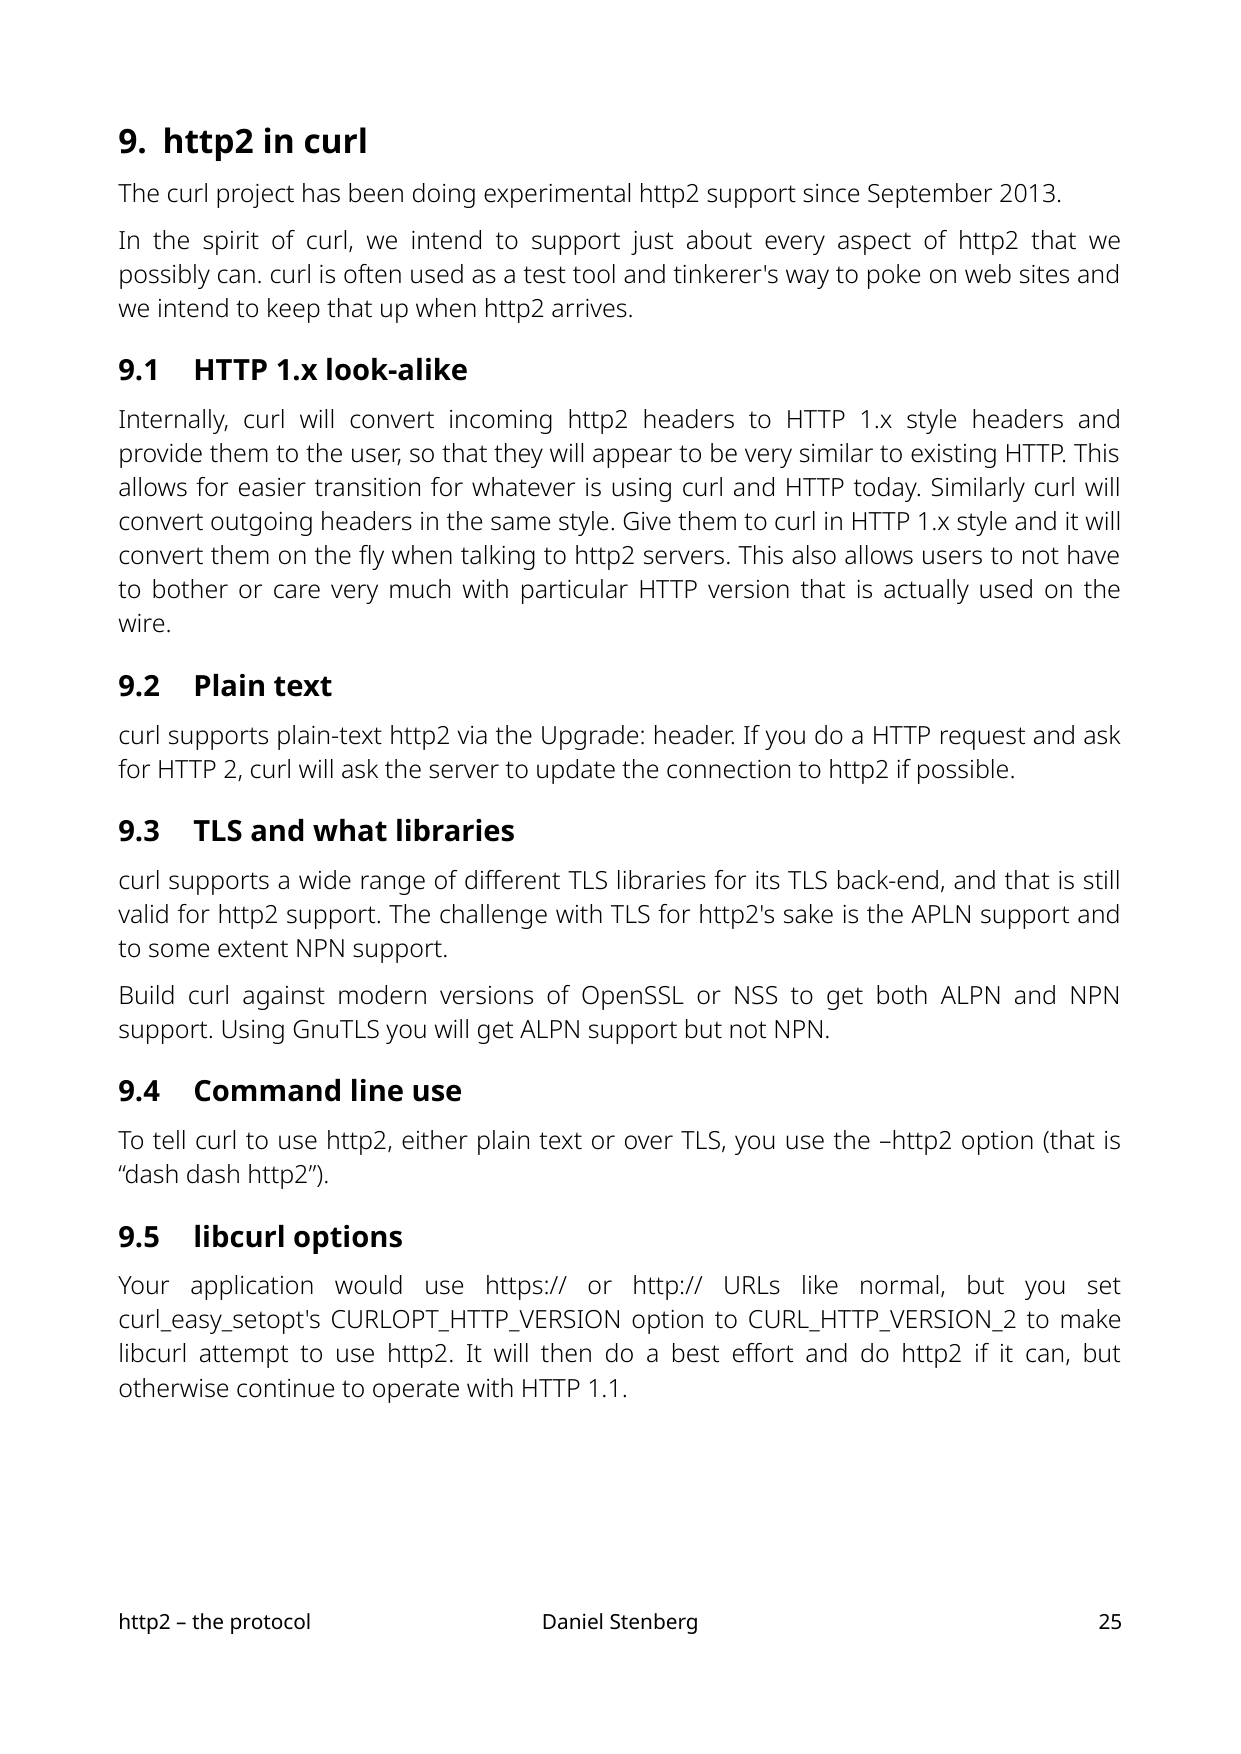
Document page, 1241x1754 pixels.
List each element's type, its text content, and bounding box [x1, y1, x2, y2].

text Your application would use https:// or http:// URLs like normal, but you set curl_easy_setopt's CURLOPT_HTTP_VERSION option to CURL_HTTP_VERSION_2 to make libcurl attempt to use http2. It will then do a best effort and do http2 if it can, but otherwise continue to operate with HTTP 1.1. [118, 1268, 1122, 1404]
subtitle Command line use [118, 1071, 1122, 1110]
subtitle Plain text [118, 665, 1122, 705]
subtitle TLS and what libraries [118, 811, 1122, 850]
text Build curl against modern versions of OpenSSL or NSS to get both ALPN and NPN support. Using GnuTLS you will get ALPN support but not NPN. [118, 977, 1122, 1046]
text To tell curl to use http2, either plain text or over TLS, you use the –http2 option (that is “dash dash http2”). [118, 1123, 1122, 1191]
text Internally, curl will convert incoming http2 headers to HTTP 1.x style headers and provide them to the user, so that they will appear to be very similar to existing HTTP. This allows for easier transition for whatever is using curl and HTTP today. Similarly curl will convert outgoing headers in the same style. Give them to curl in HTTP 1.x style and it will convert them on the fly when talking to http2 servers. This also allows users to not have to bother or care very much with particular HTTP version that is actually used on the wire. [118, 402, 1122, 640]
text curl supports a wide range of different TLS libraries for its TLS back-end, and that is still valid for http2 support. The challenge with TLS for http2's sake is the APLN support and to some extent NPN support. [118, 863, 1122, 965]
text In the spirit of curl, we intend to support just about every aspect of http2 that we possibly can. curl is often used as a test tool and tinkerer's way to poke on web sites and we intend to keep that up when http2 arrives. [118, 222, 1122, 324]
subtitle libcurl options [118, 1216, 1122, 1256]
text curl supports plain-text http2 via the Upgrade: header. If you do a HTTP request and ask for HTTP 2, curl will ask the server to update the connection to http2 if possible. [118, 717, 1122, 786]
subtitle HTTP 1.x look-alike [118, 349, 1122, 389]
text The curl project has been doing experimental http2 support since September 2013. [118, 176, 1122, 210]
subtitle http2 in curl [118, 118, 1122, 164]
